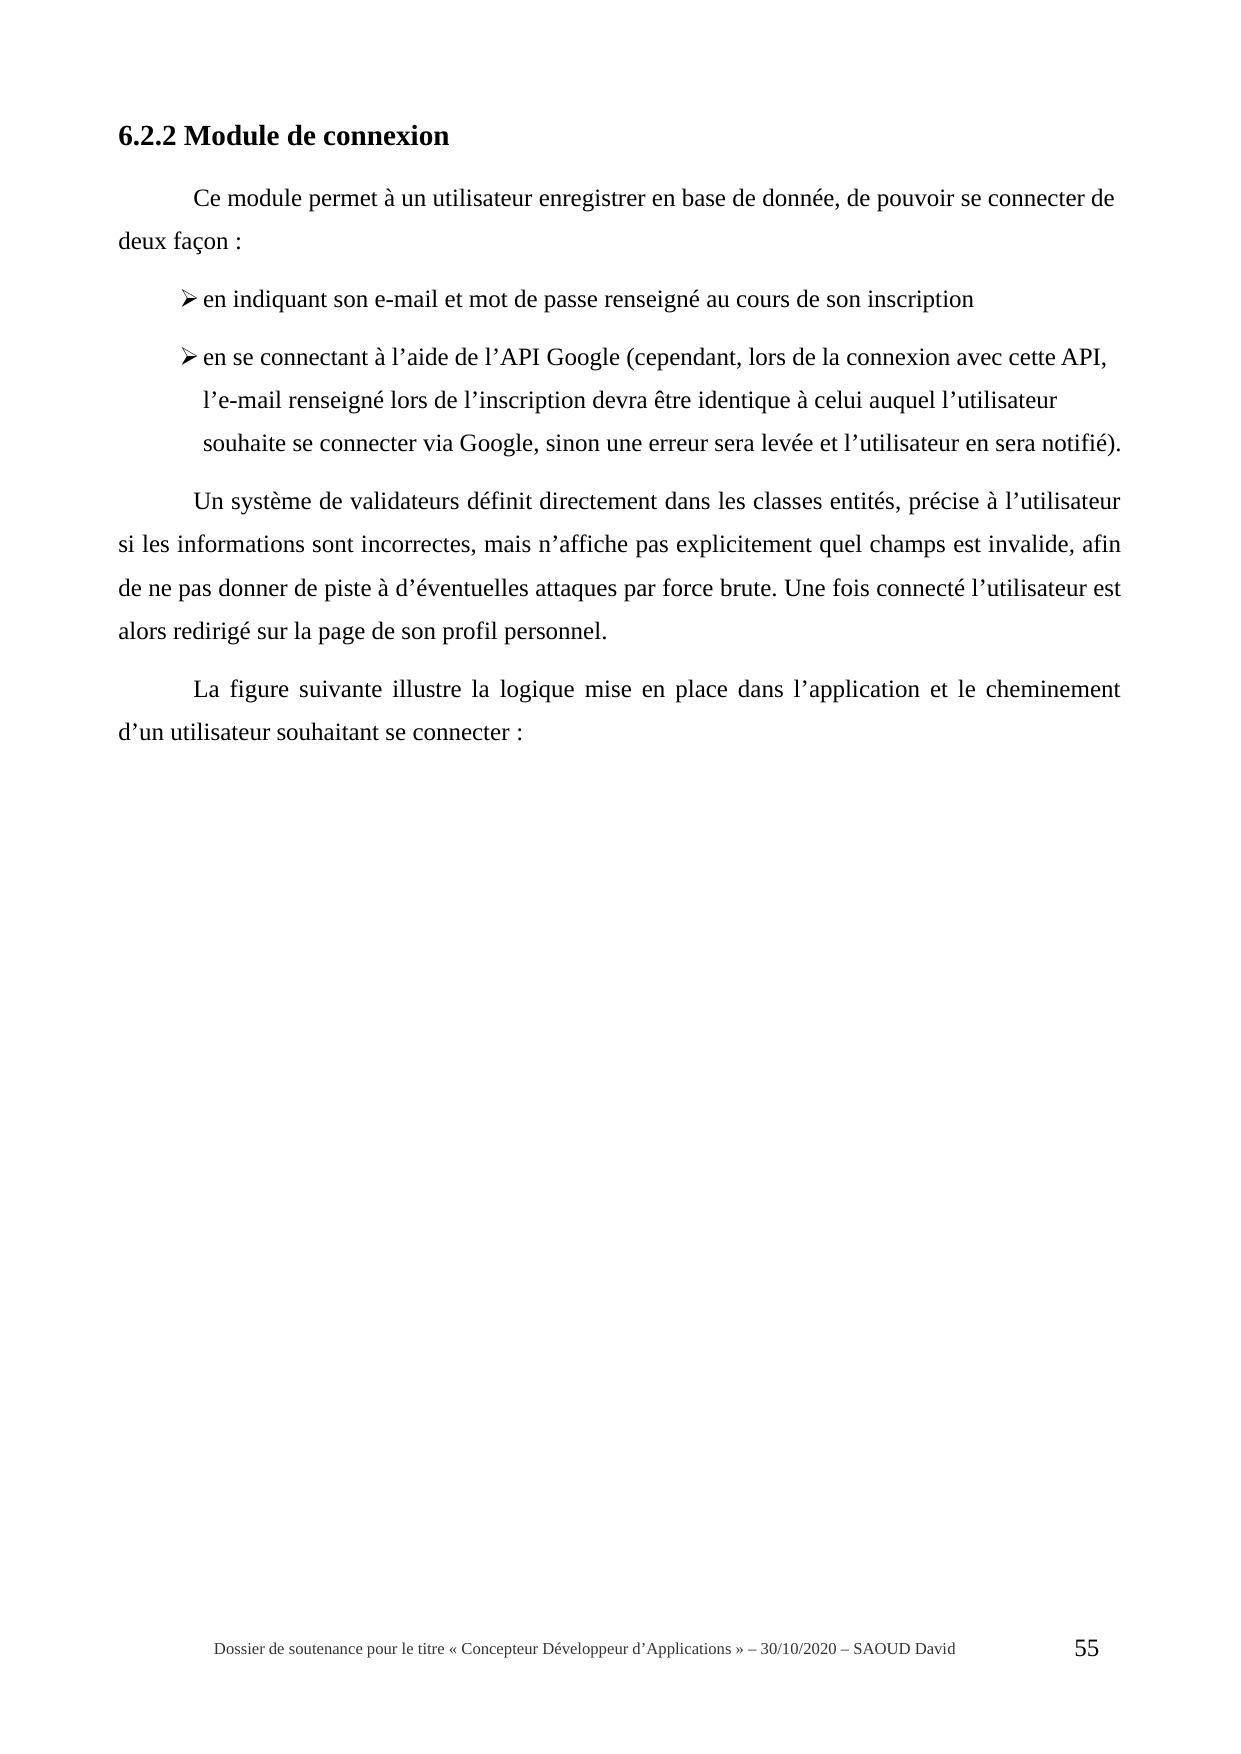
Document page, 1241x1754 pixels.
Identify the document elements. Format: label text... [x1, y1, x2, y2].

subtitle 6.2.2 Module de connexion [118, 118, 1122, 152]
text Ce module permet à un utilisateur enregistrer en base de donnée, de pouvoir se connecter de deux façon : [118, 183, 1122, 255]
text La figure suivante illustre la logique mise en place dans l’application et le cheminement d’un utilisateur souhaitant se connecter : [118, 674, 1122, 746]
list en indiquant son e-mail et mot de passe renseigné au cours de son inscription [179, 284, 1122, 313]
list en se connectant à l’aide de l’API Google (cependant, lors de la connexion avec cette API, l’e-mail renseigné lors de l’inscription devra être identique à celui auquel l’utilisateur souhaite se connecter via Google, sinon une erreur sera levée et l’utilisateur en sera notifié). [179, 342, 1122, 457]
text Un système de validateurs définit directement dans les classes entités, précise à l’utilisateur si les informations sont incorrectes, mais n’affiche pas explicitement quel champs est invalide, afin de ne pas donner de piste à d’éventuelles attaques par force brute. Une fois connecté l’utilisateur est alors redirigé sur la page de son profil personnel. [118, 486, 1122, 644]
